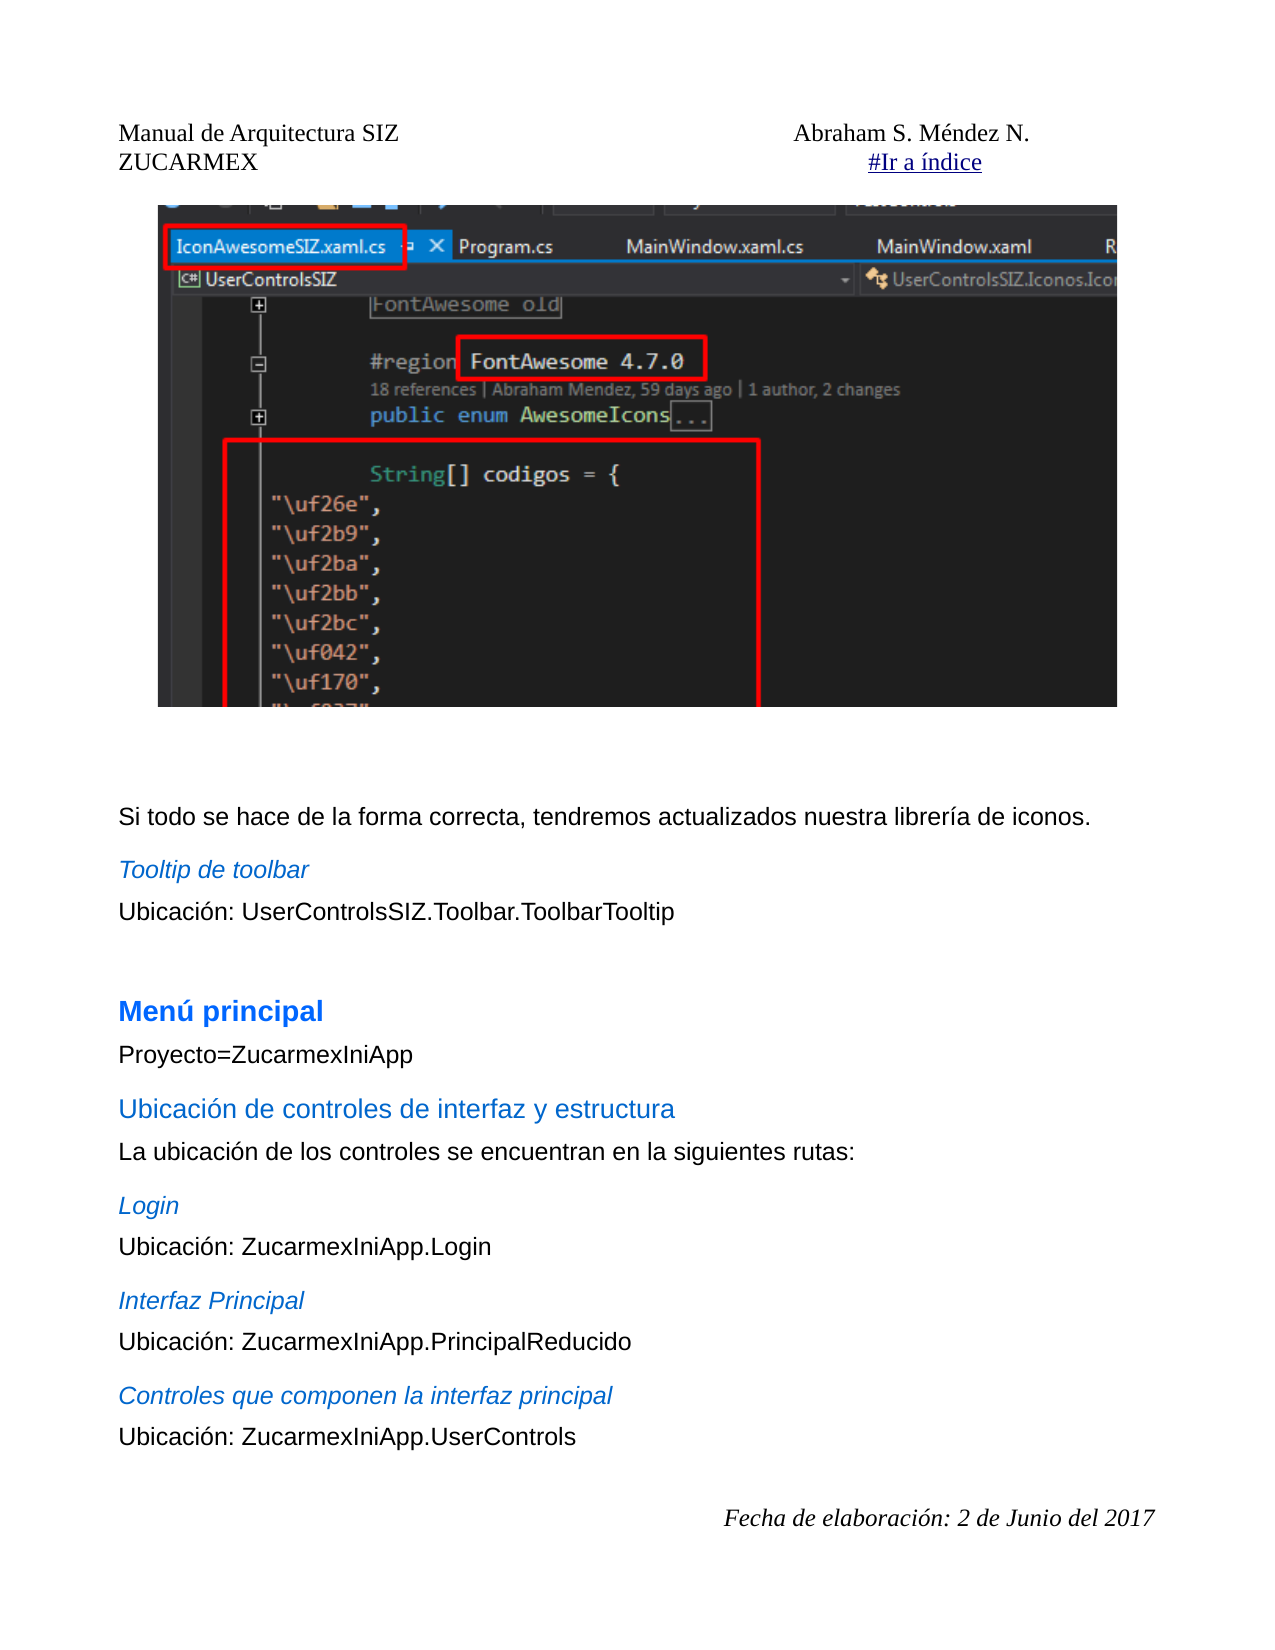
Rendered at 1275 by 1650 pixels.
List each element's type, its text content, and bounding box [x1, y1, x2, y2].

text La ubicación de los controles se encuentran en la siguientes rutas: [118, 1137, 1157, 1166]
text Tooltip de toolbar [118, 855, 1157, 884]
text Login [118, 1191, 1157, 1220]
text Menú principal [118, 994, 1157, 1027]
text Controles que componen la interfaz principal [118, 1381, 1157, 1410]
text Ubicación: ZucarmexIniApp.UserControls [118, 1422, 1157, 1451]
text Ubicación: UserControlsSIZ.Toolbar.ToolbarTooltip [118, 897, 1157, 925]
text Ubicación de controles de interfaz y estructura [118, 1093, 1157, 1125]
text Interfaz Principal [118, 1286, 1157, 1315]
picture [157, 205, 1118, 707]
text Ubicación: ZucarmexIniApp.PrincipalReducido [118, 1327, 1157, 1356]
text Si todo se hace de la forma correcta, tendremos actualizados nuestra librería de iconos. [118, 802, 1157, 830]
text Proyecto=ZucarmexIniApp [118, 1040, 1157, 1068]
text Ubicación: ZucarmexIniApp.Login [118, 1232, 1157, 1261]
